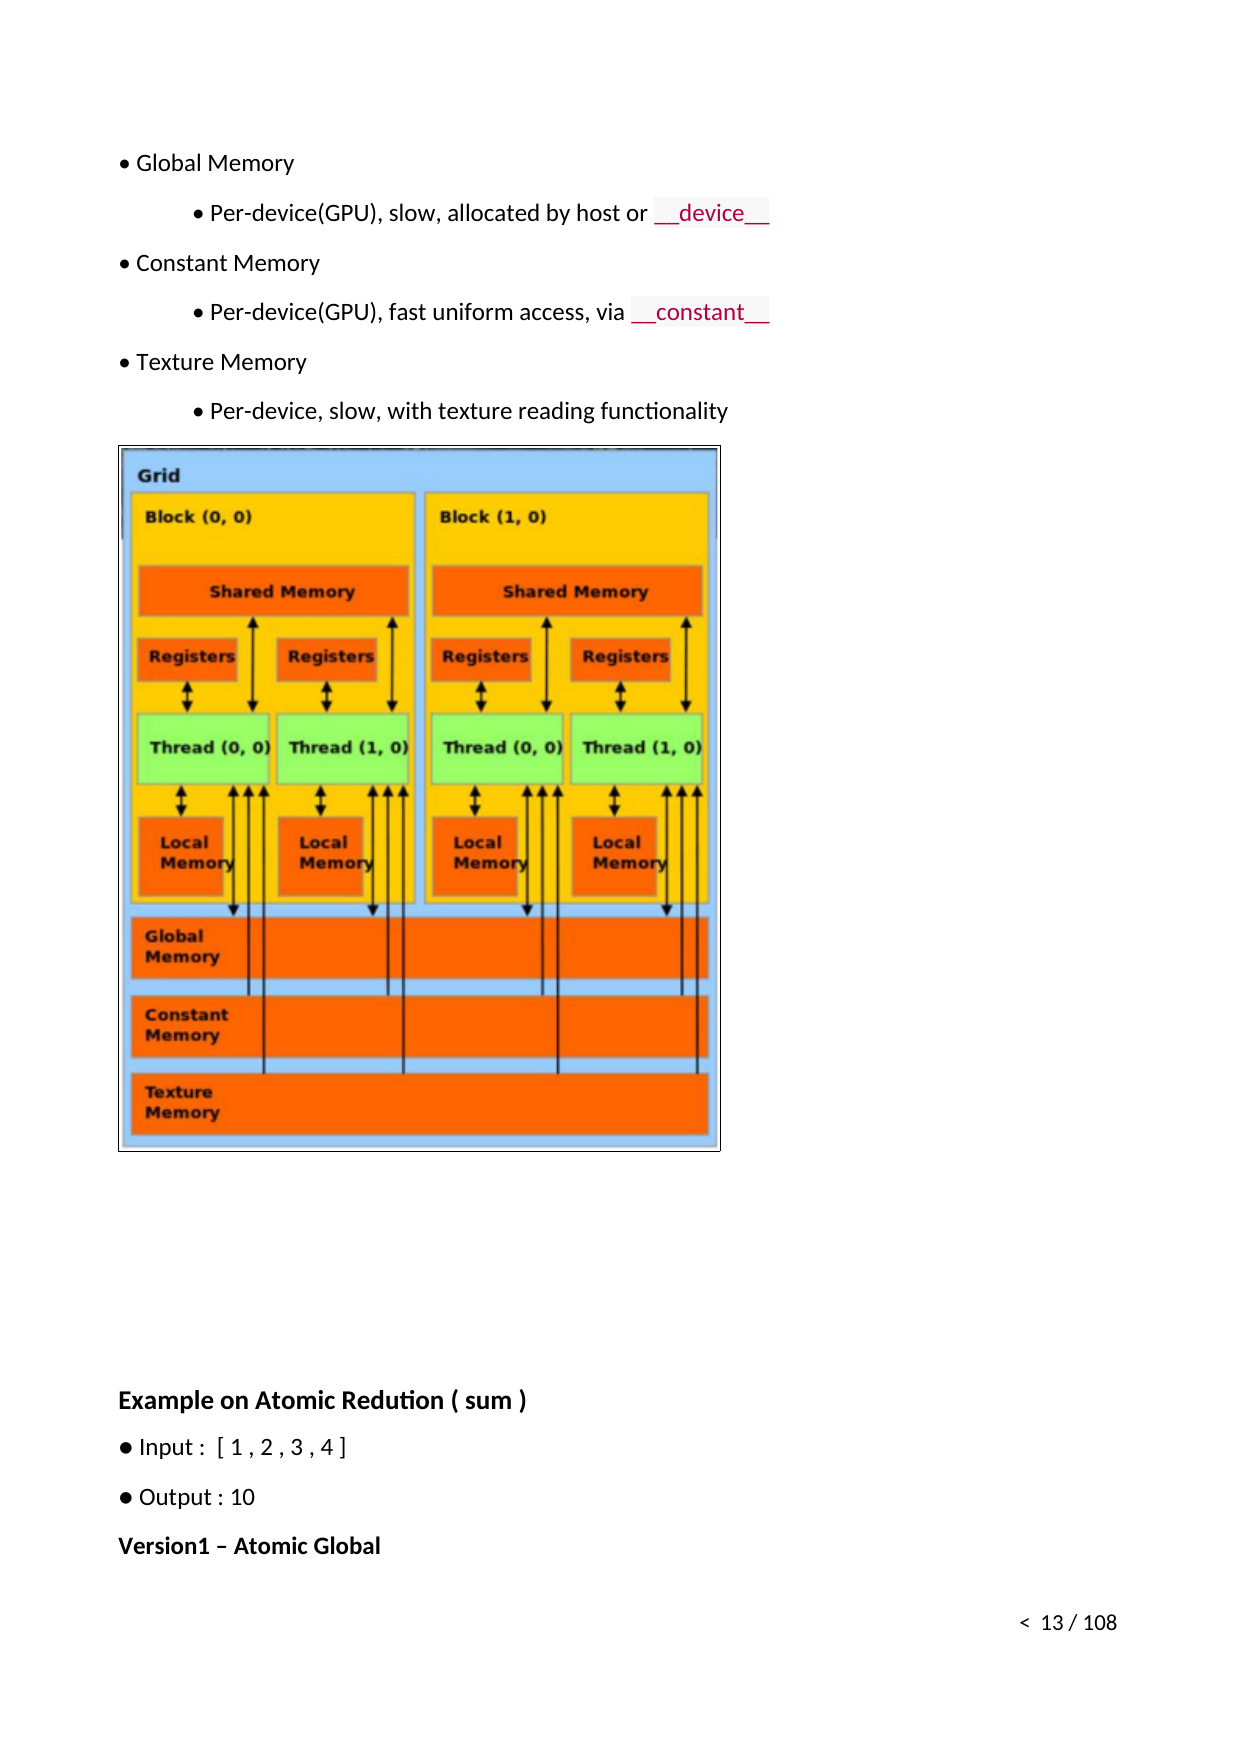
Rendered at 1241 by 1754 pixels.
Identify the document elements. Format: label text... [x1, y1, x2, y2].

text ● Input : [ 1 , 2 , 3 , 4 ] [118, 1431, 1122, 1462]
picture [121, 448, 718, 1149]
text ● Output : 10 [118, 1481, 1122, 1511]
text • Per-device(GPU), slow, allocated by host or __device__ [118, 197, 1122, 228]
text • Per-device(GPU), fast uniform access, via __constant__ [118, 296, 1122, 327]
text • Per-device, slow, with texture reading functionality [118, 396, 1122, 426]
text • Global Memory [118, 148, 1122, 178]
subtitle Example on Atomic Redution ( sum ) [118, 1383, 1122, 1416]
text Version1 – Atomic Global [118, 1530, 1122, 1561]
text • Constant Memory [118, 247, 1122, 277]
text • Texture Memory [118, 346, 1122, 376]
